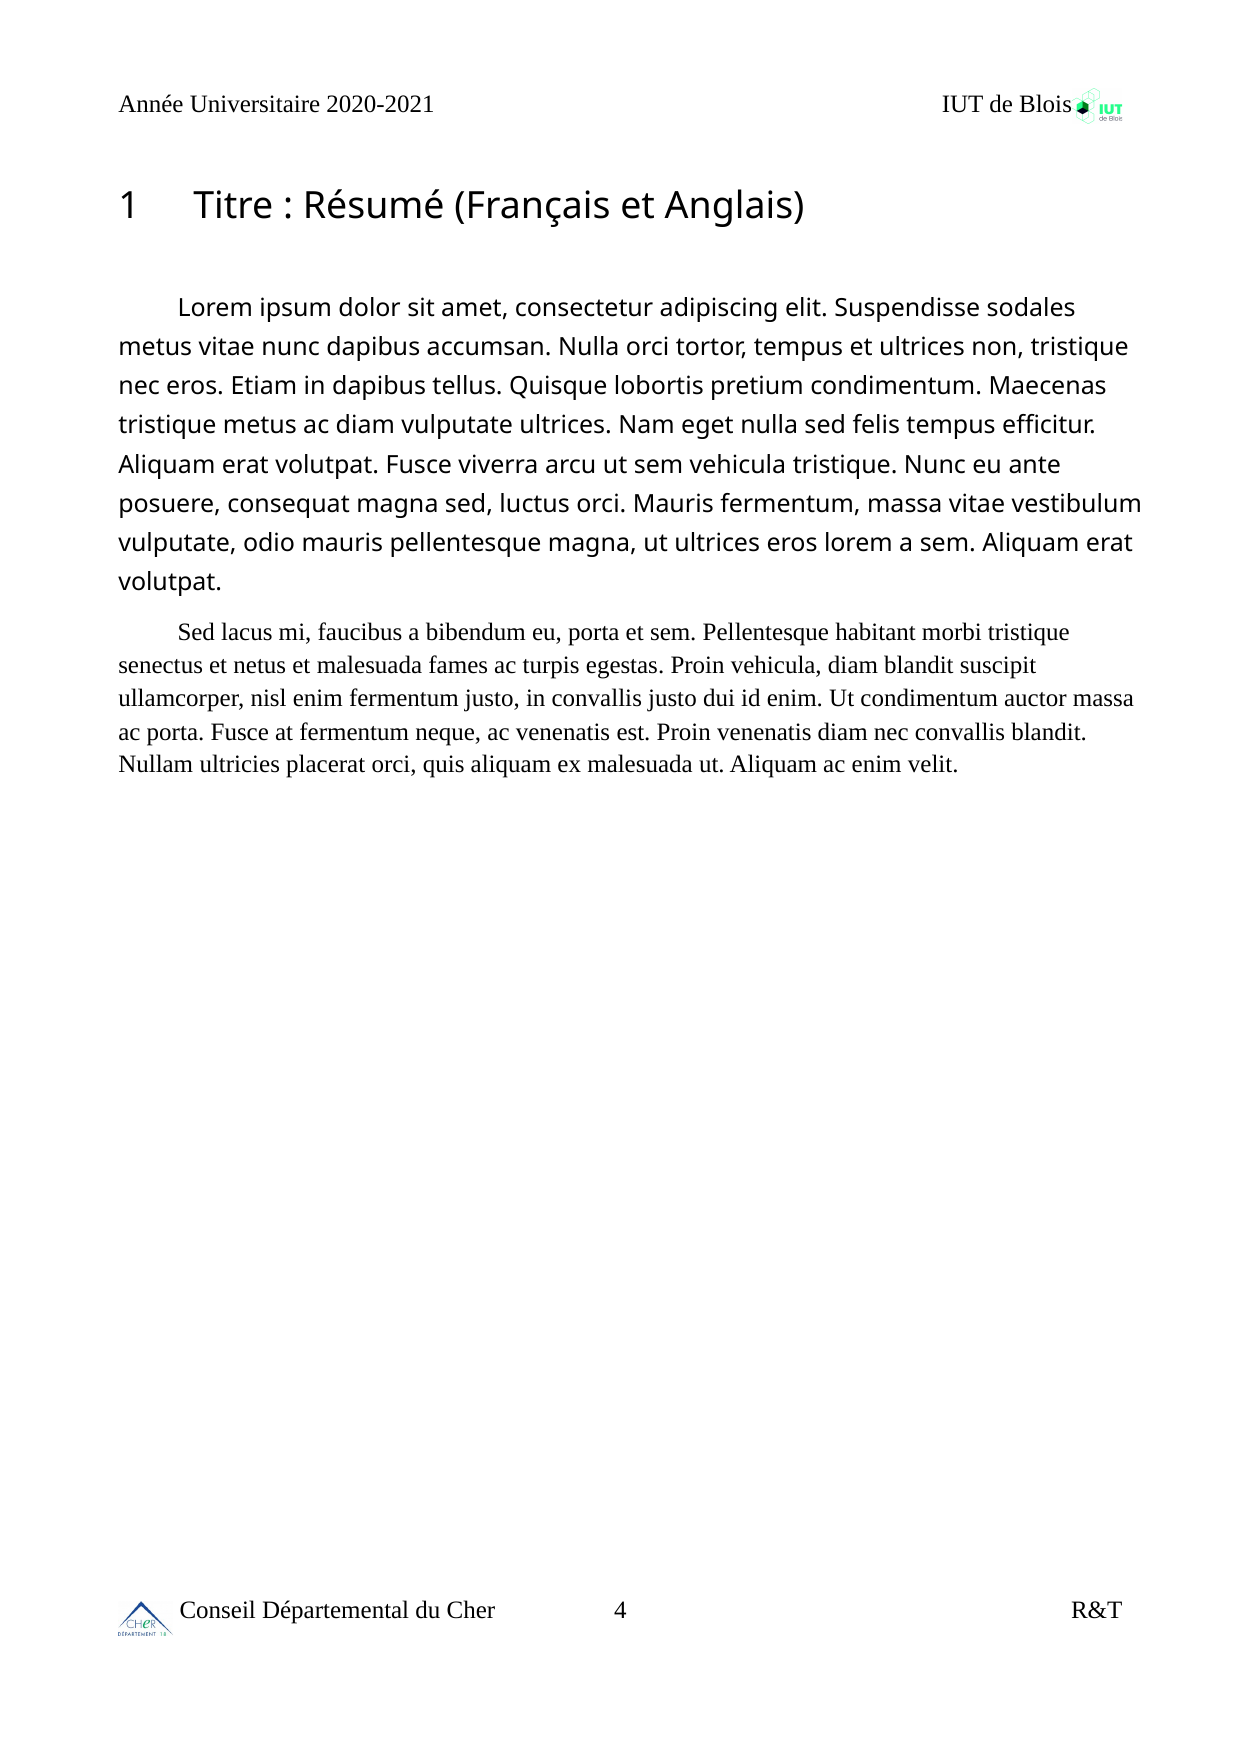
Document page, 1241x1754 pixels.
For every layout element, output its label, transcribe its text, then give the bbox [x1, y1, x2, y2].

subtitle Titre : Résumé (Français et Anglais) [118, 178, 1152, 229]
picture [1071, 88, 1123, 124]
picture [118, 1601, 174, 1636]
text Lorem ipsum dolor sit amet, consectetur adipiscing elit. Suspendisse sodales metus vitae nunc dapibus accumsan. Nulla orci tortor, tempus et ultrices non, tristique nec eros. Etiam in dapibus tellus. Quisque lobortis pretium condimentum. Maecenas tristique metus ac diam vulputate ultrices. Nam eget nulla sed felis tempus efficitur. Aliquam erat volutpat. Fusce viverra arcu ut sem vehicula tristique. Nunc eu ante posuere, consequat magna sed, luctus orci. Mauris fermentum, massa vitae vestibulum vulputate, odio mauris pellentesque magna, ut ultrices eros lorem a sem. Aliquam erat volutpat. [118, 289, 1152, 598]
text Sed lacus mi, faucibus a bibendum eu, porta et sem. Pellentesque habitant morbi tristique senectus et netus et malesuada fames ac turpis egestas. Proin vehicula, diam blandit suscipit ullamcorper, nisl enim fermentum justo, in convallis justo dui id enim. Ut condimentum auctor massa ac porta. Fusce at fermentum neque, ac venenatis est. Proin venenatis diam nec convallis blandit. Nullam ultricies placerat orci, quis aliquam ex malesuada ut. Aliquam ac enim velit. [118, 617, 1152, 778]
